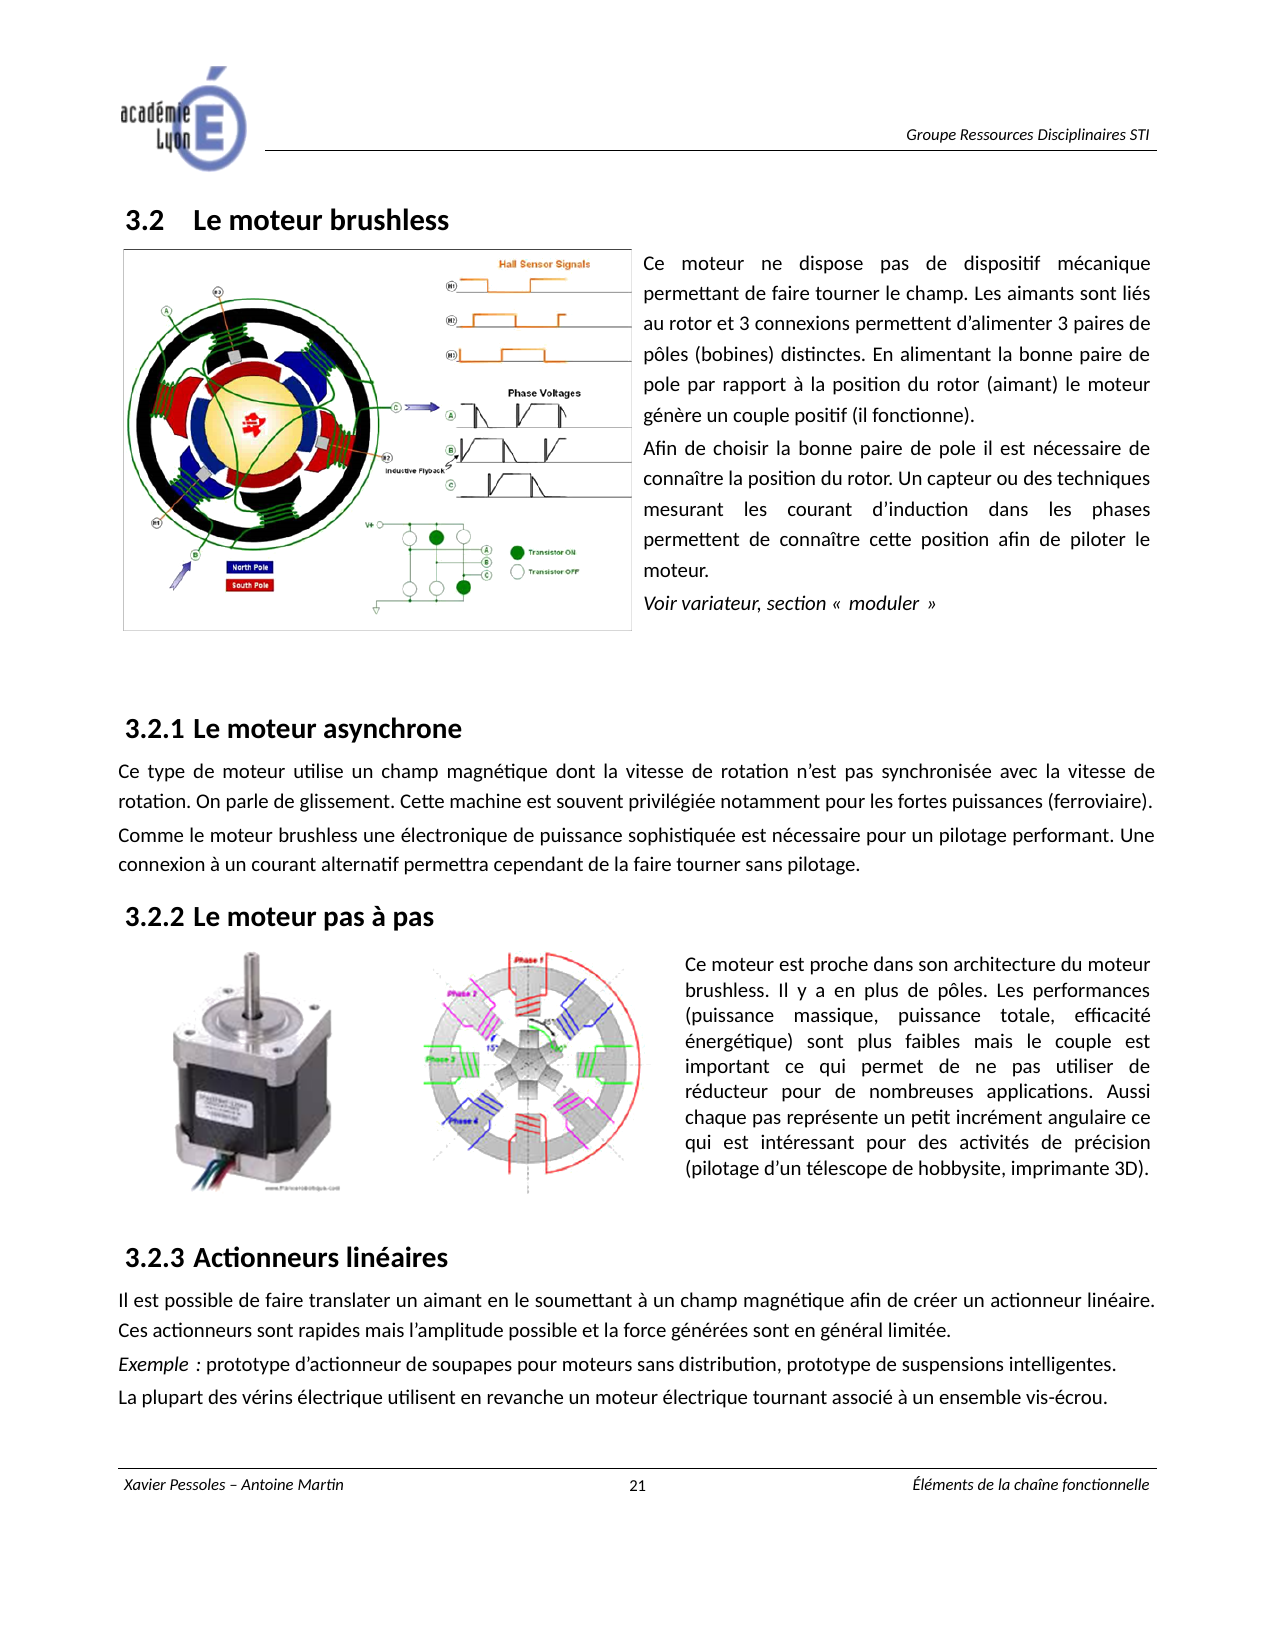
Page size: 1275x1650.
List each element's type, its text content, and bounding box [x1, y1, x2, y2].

text La plupart des vérins électrique utilisent en revanche un moteur électrique tournant associé à un ensemble vis-écrou. [118, 1384, 1157, 1410]
subtitle Le moteur asynchrone [118, 710, 1157, 746]
text Il est possible de faire translater un aimant en le soumettant à un champ magnétique afin de créer un actionneur linéaire. Ces actionneurs sont rapides mais l’amplitude possible et la force générées sont en général limitée. [118, 1287, 1157, 1343]
subtitle Le moteur pas à pas [118, 898, 1157, 933]
text Ce type de moteur utilise un champ magnétique dont la vitesse de rotation n’est pas synchronisée avec la vitesse de rotation. On parle de glissement. Cette machine est souvent privilégiée notamment pour les fortes puissances (ferroviaire). [118, 758, 1157, 814]
picture [172, 951, 341, 1194]
picture [123, 249, 632, 631]
picture [121, 66, 247, 173]
table_header [118, 946, 395, 1224]
text Comme le moteur brushless une électronique de puissance sophistiquée est nécessaire pour un pilotage performant. Une connexion à un courant alternatif permettra cependant de la faire tourner sans pilotage. [118, 822, 1157, 876]
picture [423, 951, 651, 1194]
table_header [395, 946, 679, 1224]
subtitle Le moteur brushless [118, 201, 1157, 238]
table_header Ce moteur est proche dans son architecture du moteur brushless. Il y a en plus de pôles. Les performances (puissance massique, puissance totale, efficacité énergétique) sont plus faibles mais le couple est important ce qui permet de ne pas utiliser de réducteur pour de nombreuses applications. Aussi chaque pas représente un petit incrément angulaire ce qui est intéressant pour des activités de précision (pilotage d’un télescope de hobbysite, imprimante 3D). [679, 946, 1157, 1224]
table_header [118, 244, 637, 662]
subtitle Actionneurs linéaires [118, 1239, 1157, 1275]
text Exemple : prototype d’actionneur de soupapes pour moteurs sans distribution, prototype de suspensions intelligentes. [118, 1351, 1157, 1376]
table_header Ce moteur ne dispose pas de dispositif mécanique permettant de faire tourner le champ. Les aimants sont liés au rotor et 3 connexions permettent d’alimenter 3 paires de pôles (bobines) distinctes. En alimentant la bonne paire de pole par rapport à la position du rotor (aimant) le moteur génère un couple positif (il fonctionne). Afin de choisir la bonne paire de pole il est nécessaire de connaître la position du rotor. Un capteur ou des techniques mesurant les courant d’induction dans les phases permettent de connaître cette position afin de piloter le moteur. Voir variateur, section « moduler » [638, 244, 1157, 662]
